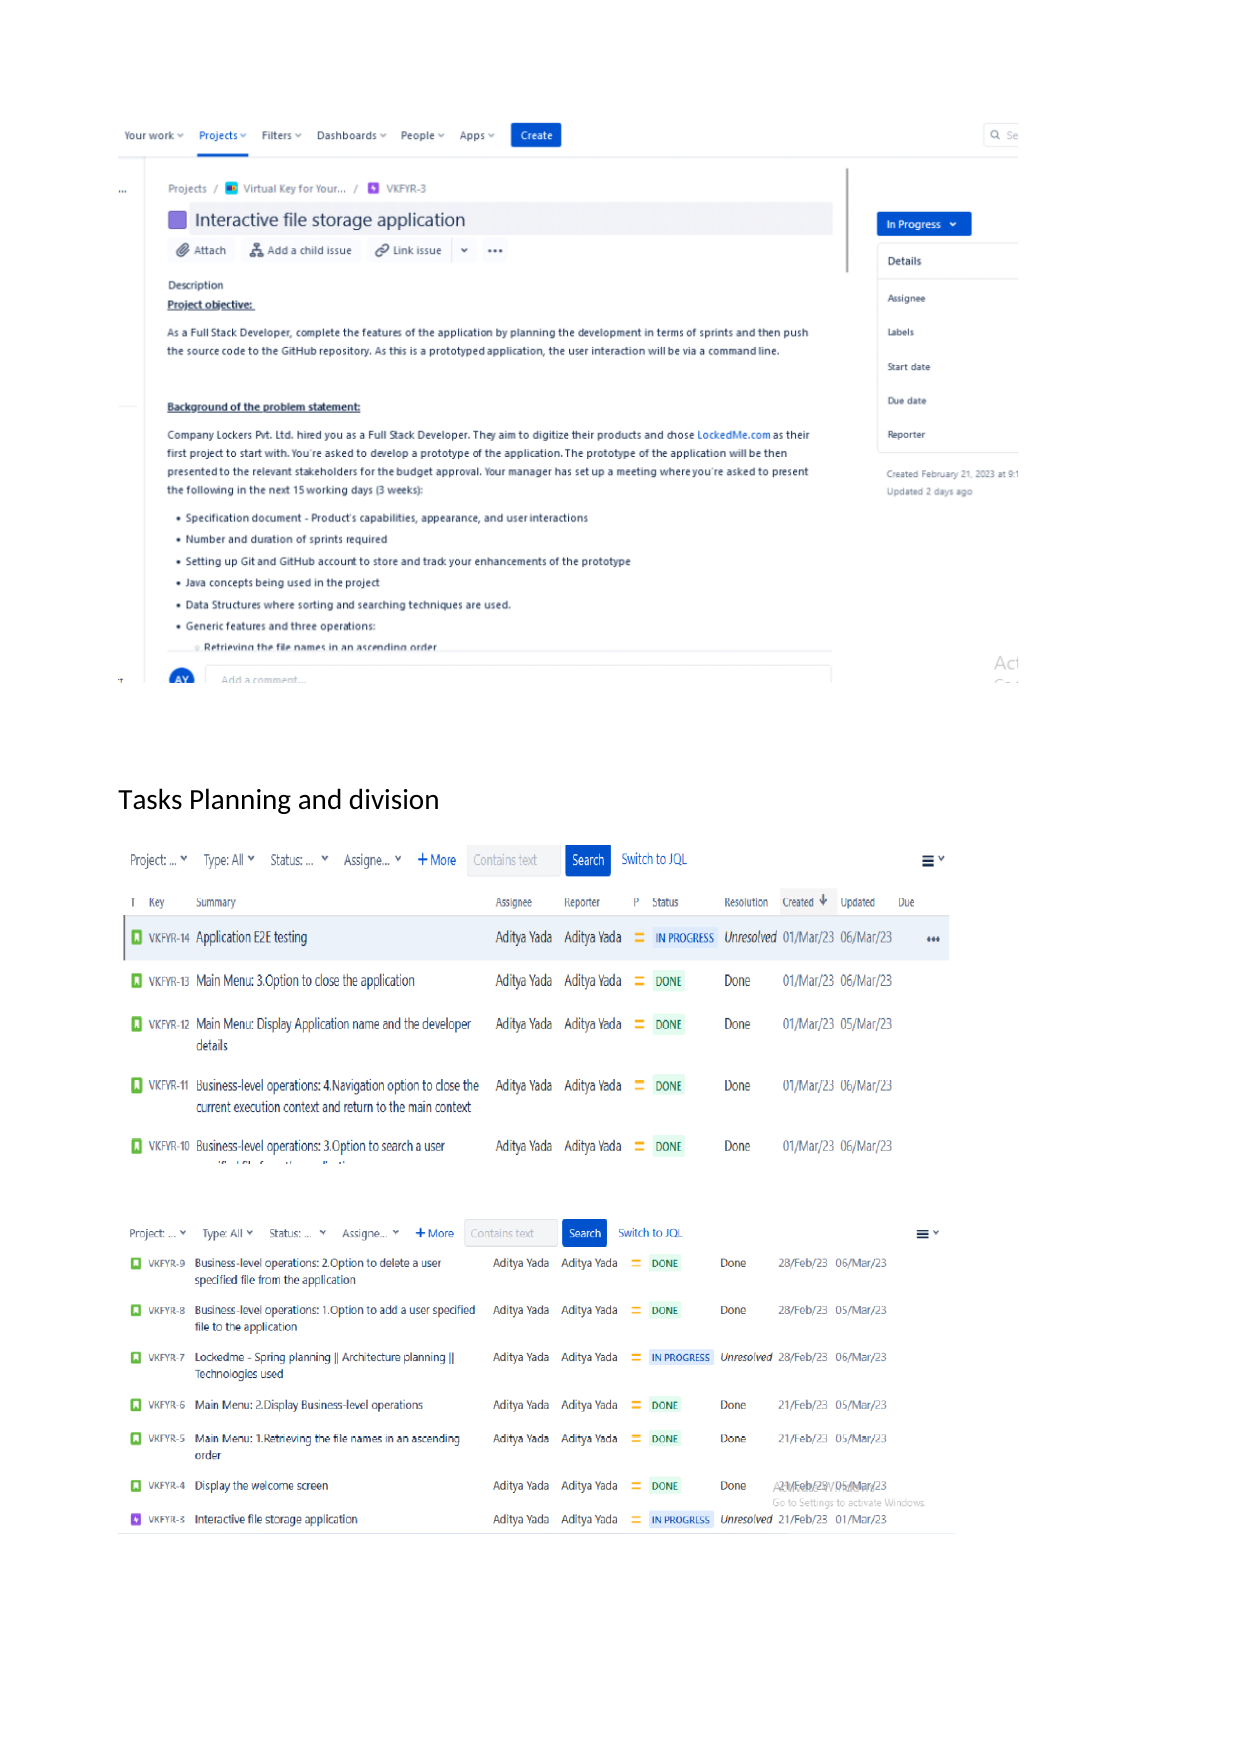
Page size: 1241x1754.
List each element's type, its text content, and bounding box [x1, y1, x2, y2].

text Tasks Planning and division [118, 781, 1154, 817]
